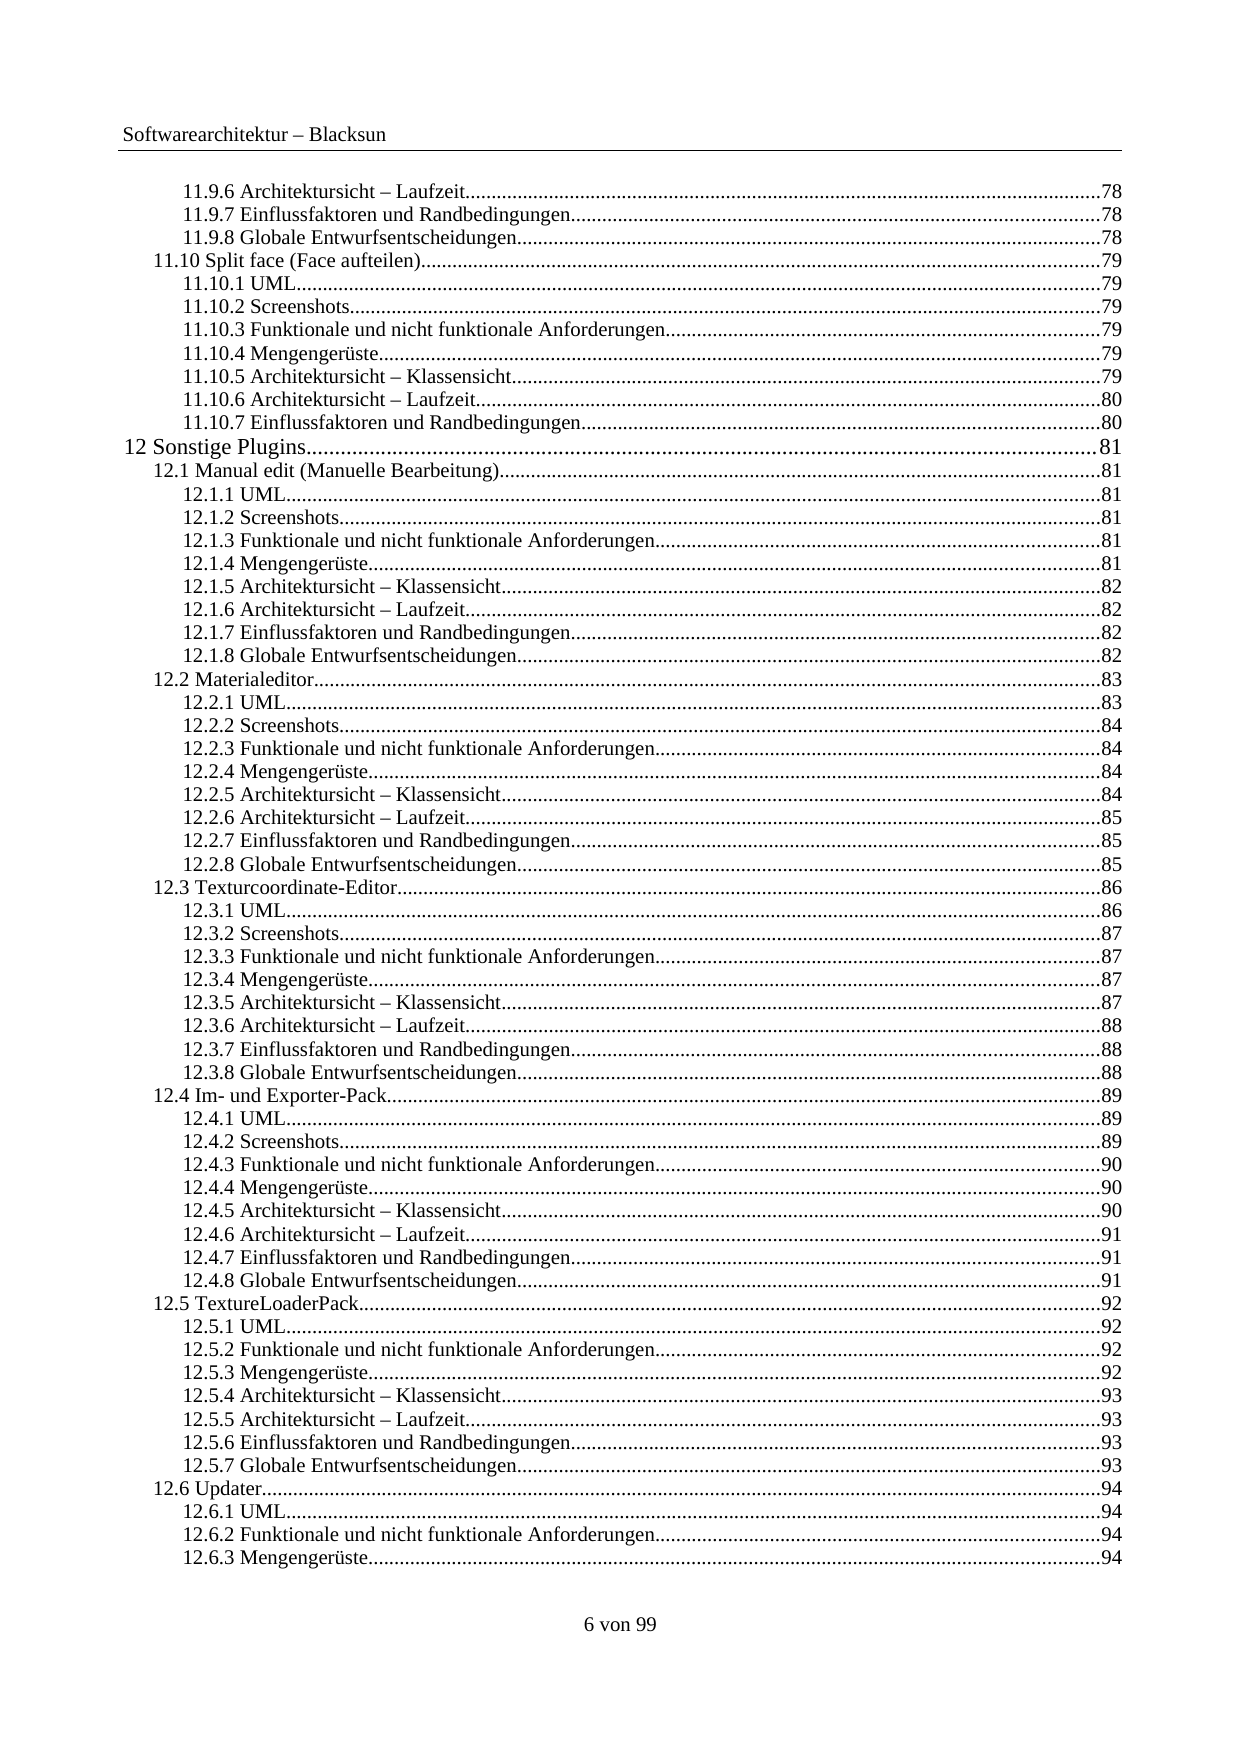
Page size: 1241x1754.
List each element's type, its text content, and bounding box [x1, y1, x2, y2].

text 12.2.2 Screenshots 84 [177, 714, 1122, 737]
text 12.1.1 UML 81 [177, 482, 1122, 506]
text 12 Sonstige Plugins 81 [118, 434, 1122, 459]
text 12.4 Im- und Exporter-Pack 89 [148, 1084, 1122, 1107]
text 12.3.6 Architektursicht – Laufzeit 88 [177, 1014, 1122, 1037]
text 12.3.3 Funktionale und nicht funktionale Anforderungen 87 [177, 945, 1122, 968]
text 12.3.8 Globale Entwurfsentscheidungen 88 [177, 1061, 1122, 1084]
text 12.2.8 Globale Entwurfsentscheidungen 85 [177, 852, 1122, 876]
text 12.5.5 Architektursicht – Laufzeit 93 [177, 1407, 1122, 1431]
text 12.4.4 Mengengerüste 90 [177, 1176, 1122, 1199]
text 12.4.2 Screenshots 89 [177, 1130, 1122, 1153]
text 12.1.7 Einflussfaktoren und Randbedingungen 82 [177, 621, 1122, 644]
text 11.10.3 Funktionale und nicht funktionale Anforderungen 79 [177, 318, 1122, 341]
text 12.2.6 Architektursicht – Laufzeit 85 [177, 806, 1122, 829]
text 12.6.2 Funktionale und nicht funktionale Anforderungen 94 [177, 1523, 1122, 1546]
text 11.10.6 Architektursicht – Laufzeit 80 [177, 388, 1122, 411]
text 12.4.3 Funktionale und nicht funktionale Anforderungen 90 [177, 1153, 1122, 1176]
text 11.10 Split face (Face aufteilen) 79 [148, 249, 1122, 272]
text 11.10.5 Architektursicht – Klassensicht 79 [177, 364, 1122, 388]
text 11.10.7 Einflussfaktoren und Randbedingungen 80 [177, 411, 1122, 434]
text 12.5.4 Architektursicht – Klassensicht 93 [177, 1384, 1122, 1407]
text 12.5.3 Mengengerüste 92 [177, 1361, 1122, 1384]
text 11.10.4 Mengengerüste 79 [177, 341, 1122, 364]
text 12.1 Manual edit (Manuelle Bearbeitung) 81 [148, 459, 1122, 482]
text 12.5.2 Funktionale und nicht funktionale Anforderungen 92 [177, 1338, 1122, 1361]
text 12.3.7 Einflussfaktoren und Randbedingungen 88 [177, 1037, 1122, 1061]
text 12.2 Materialeditor 83 [148, 667, 1122, 691]
text 12.4.7 Einflussfaktoren und Randbedingungen 91 [177, 1246, 1122, 1269]
text 12.1.4 Mengengerüste 81 [177, 552, 1122, 575]
text 12.3.1 UML 86 [177, 899, 1122, 922]
text 12.3 Texturcoordinate-Editor 86 [148, 876, 1122, 899]
text 12.5.1 UML 92 [177, 1315, 1122, 1338]
text 12.4.6 Architektursicht – Laufzeit 91 [177, 1222, 1122, 1246]
text 12.3.5 Architektursicht – Klassensicht 87 [177, 991, 1122, 1014]
text 12.5.6 Einflussfaktoren und Randbedingungen 93 [177, 1431, 1122, 1454]
text 11.10.1 UML 79 [177, 272, 1122, 295]
text 12.2.1 UML 83 [177, 691, 1122, 714]
text 12.1.8 Globale Entwurfsentscheidungen 82 [177, 644, 1122, 667]
text 12.2.3 Funktionale und nicht funktionale Anforderungen 84 [177, 737, 1122, 760]
text 12.4.5 Architektursicht – Klassensicht 90 [177, 1199, 1122, 1222]
text 11.10.2 Screenshots 79 [177, 295, 1122, 318]
text 12.3.4 Mengengerüste 87 [177, 968, 1122, 991]
text 12.3.2 Screenshots 87 [177, 922, 1122, 945]
text 12.1.3 Funktionale und nicht funktionale Anforderungen 81 [177, 529, 1122, 552]
text 12.2.5 Architektursicht – Klassensicht 84 [177, 783, 1122, 806]
text 12.5 TextureLoaderPack 92 [148, 1292, 1122, 1315]
text 12.2.7 Einflussfaktoren und Randbedingungen 85 [177, 829, 1122, 852]
text 12.1.2 Screenshots 81 [177, 506, 1122, 529]
text 11.9.7 Einflussfaktoren und Randbedingungen 78 [177, 203, 1122, 226]
text 12.1.6 Architektursicht – Laufzeit 82 [177, 598, 1122, 621]
text 12.2.4 Mengengerüste 84 [177, 760, 1122, 783]
text 12.1.5 Architektursicht – Klassensicht 82 [177, 575, 1122, 598]
text 11.9.6 Architektursicht – Laufzeit 78 [177, 179, 1122, 203]
text 12.4.1 UML 89 [177, 1107, 1122, 1130]
text 12.6.3 Mengengerüste 94 [177, 1546, 1122, 1569]
text 12.6.1 UML 94 [177, 1500, 1122, 1523]
text 12.4.8 Globale Entwurfsentscheidungen 91 [177, 1269, 1122, 1292]
text 11.9.8 Globale Entwurfsentscheidungen 78 [177, 226, 1122, 249]
text 12.5.7 Globale Entwurfsentscheidungen 93 [177, 1454, 1122, 1477]
text 12.6 Updater 94 [148, 1477, 1122, 1500]
